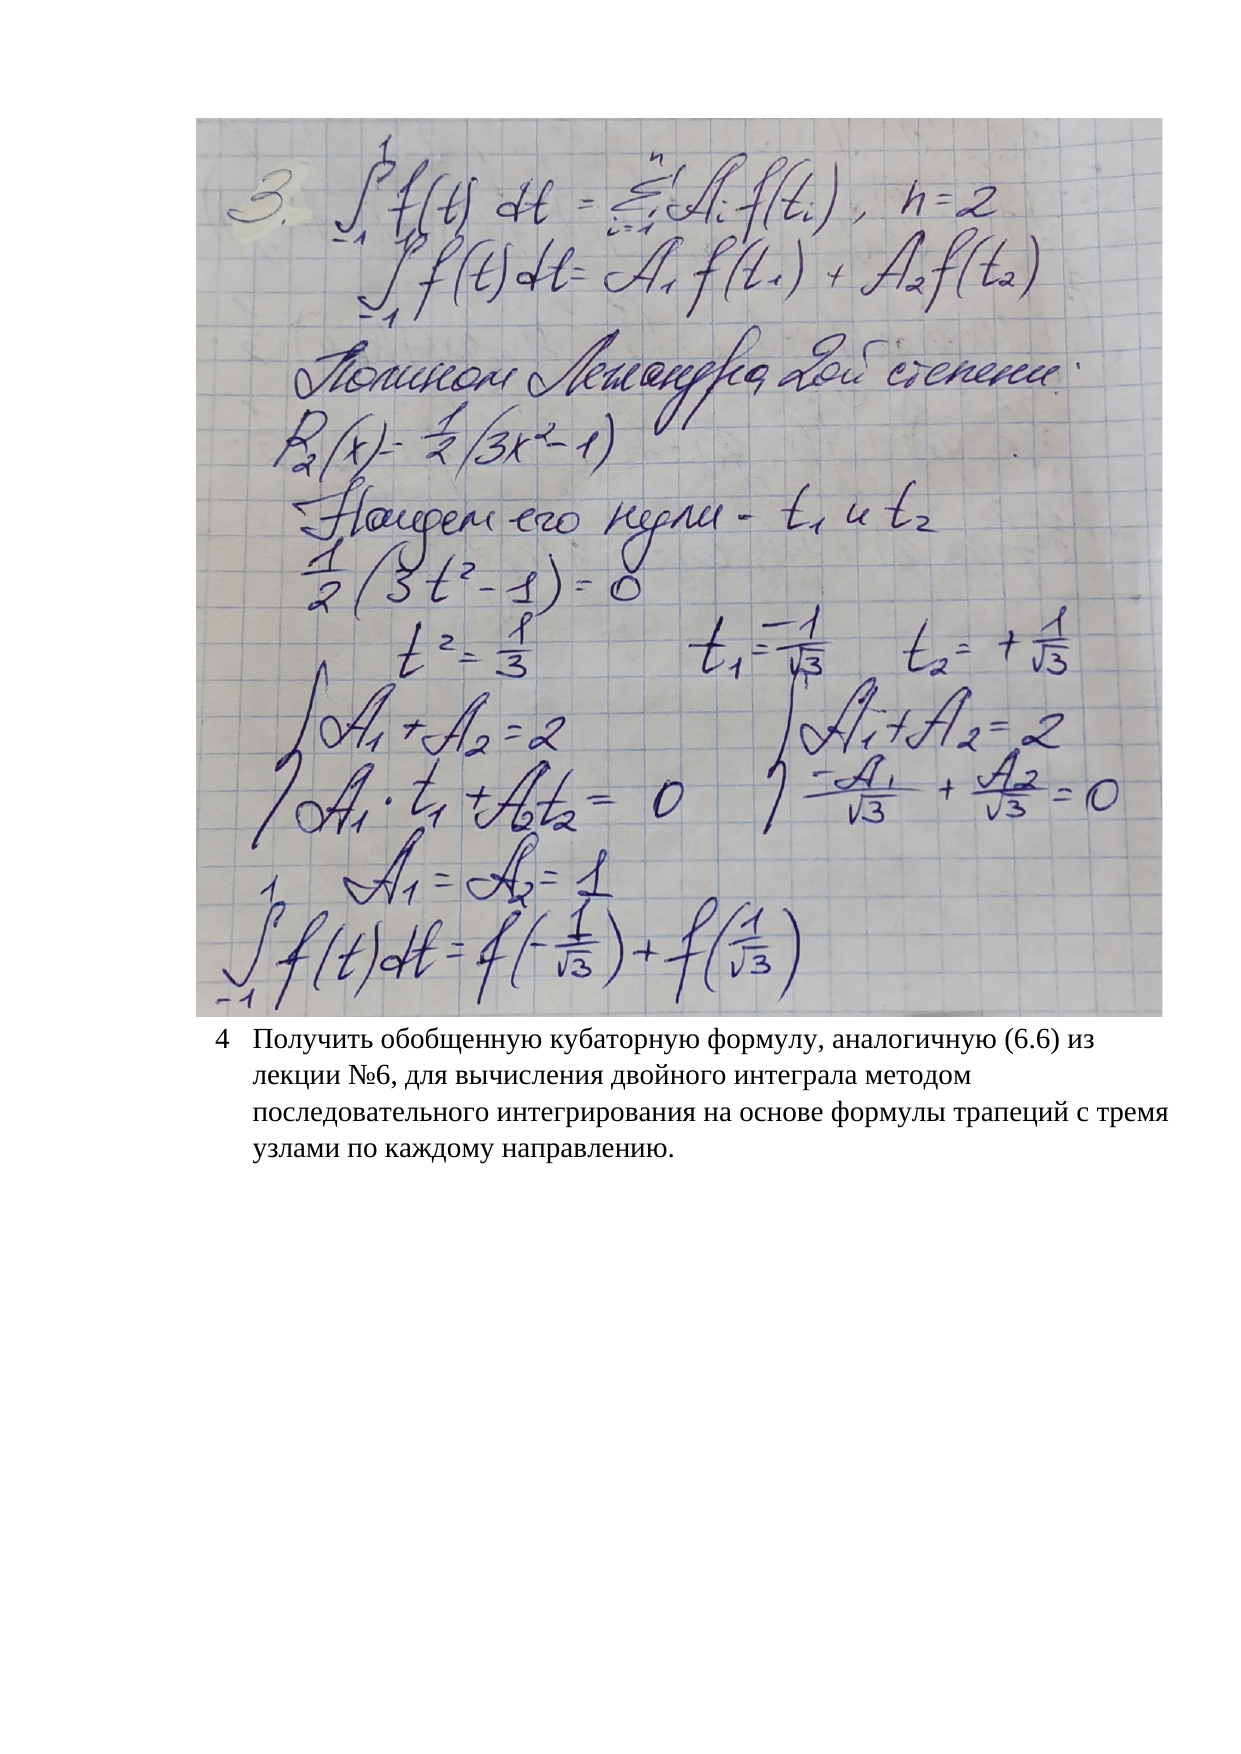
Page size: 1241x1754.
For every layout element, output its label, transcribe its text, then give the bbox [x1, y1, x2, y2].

list Получить обобщенную кубаторную формулу, аналогичную (6.6) из лекции №6, для вычисления двойного интеграла методом последовательного интегрирования на основе формулы трапеций с тремя узлами по каждому направлению. [215, 148, 1181, 1163]
picture [196, 118, 1163, 1017]
